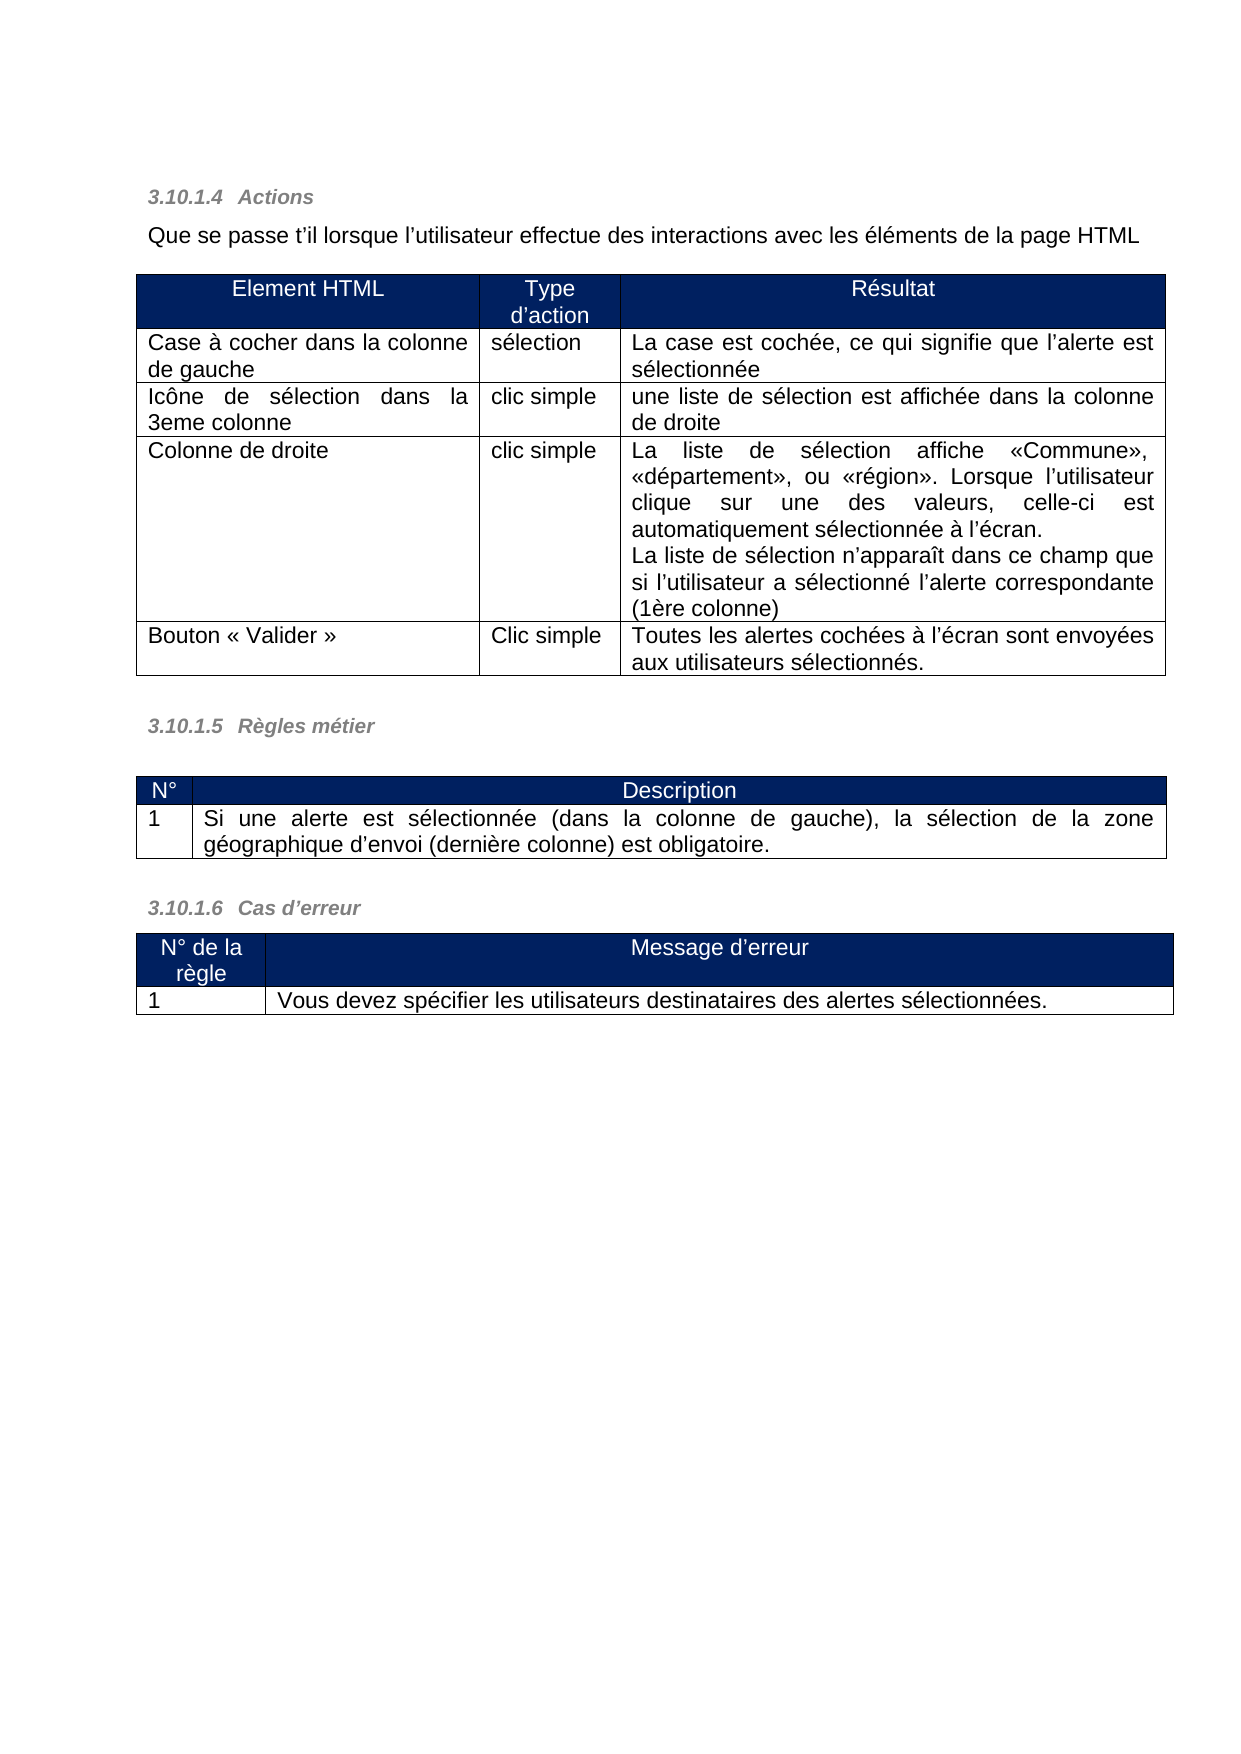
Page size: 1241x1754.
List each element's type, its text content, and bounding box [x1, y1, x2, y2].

table_cell Clic simple [480, 622, 620, 675]
table_cell 1 [137, 987, 265, 1013]
table_cell Case à cocher dans la colonne de gauche [137, 329, 479, 382]
text Que se passe t’il lorsque l’utilisateur effectue des interactions avec les éléments de la page HTML [148, 222, 1162, 248]
table_cell Si une alerte est sélectionnée (dans la colonne de gauche), la sélection de la zone géographique d’envoi (dernière colonne) est obligatoire. [193, 805, 1166, 857]
table_cell Icône de sélection dans la 3eme colonne [137, 383, 479, 436]
subtitle Actions [148, 185, 1162, 209]
subtitle Règles métier [148, 713, 1162, 737]
table_header Description [193, 777, 1166, 804]
table_cell une liste de sélection est affichée dans la colonne de droite [621, 383, 1165, 436]
table_header Résultat [621, 275, 1165, 328]
table_cell clic simple [480, 437, 620, 621]
table_cell Toutes les alertes cochées à l’écran sont envoyées aux utilisateurs sélectionnés. [621, 622, 1165, 675]
table_cell La liste de sélection affiche «Commune», «département», ou «région». Lorsque l’utilisateur clique sur une des valeurs, celle-ci est automatiquement sélectionnée à l’écran. La liste de sélection n’apparaît dans ce champ que si l’utilisateur a sélectionné l’alerte correspondante (1ère colonne) [621, 437, 1165, 621]
table_header N° [137, 777, 192, 804]
table_cell Colonne de droite [137, 437, 479, 621]
table_cell 1 [137, 805, 192, 857]
table_header Type d’action [480, 275, 620, 328]
table_header Message d’erreur [266, 934, 1173, 986]
table_cell Vous devez spécifier les utilisateurs destinataires des alertes sélectionnées. [266, 987, 1173, 1013]
table_cell Bouton « Valider » [137, 622, 479, 675]
table_header N° de la règle [137, 934, 265, 986]
subtitle Cas d’erreur [148, 896, 1162, 920]
table_cell La case est cochée, ce qui signifie que l’alerte est sélectionnée [621, 329, 1165, 382]
table_cell clic simple [480, 383, 620, 436]
table_header Element HTML [137, 275, 479, 328]
table_cell sélection [480, 329, 620, 382]
